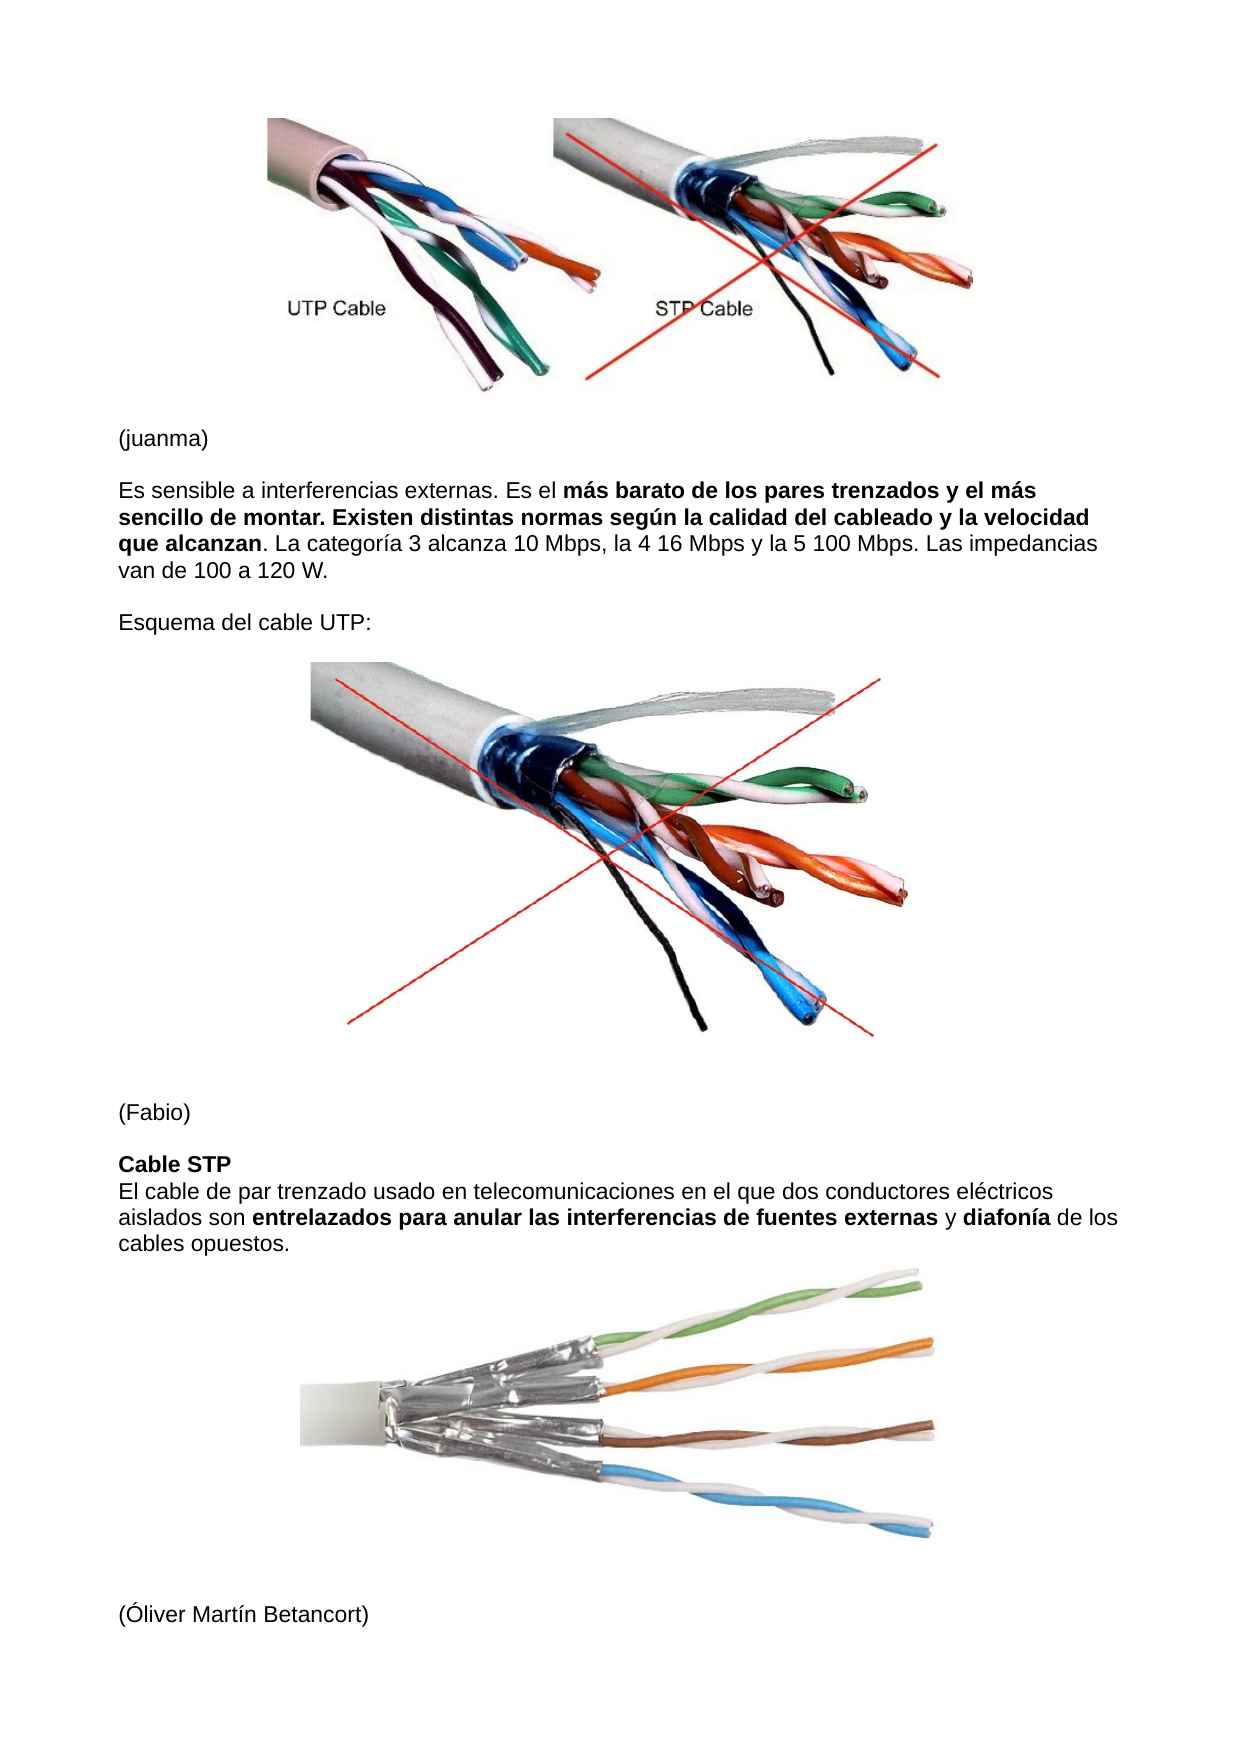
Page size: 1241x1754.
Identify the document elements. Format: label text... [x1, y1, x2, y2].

text (juanma) [118, 425, 1122, 451]
text Cable STP [118, 1151, 1122, 1178]
text (Fabio) [118, 1098, 1122, 1125]
text (Óliver Martín Betancort) [118, 1601, 1122, 1627]
text Es sensible a interferencias externas. Es el más barato de los pares trenzados y el más sencillo de montar. Existen distintas normas según la calidad del cableado y la velocidad que alcanzan. La categoría 3 alcanza 10 Mbps, la 4 16 Mbps y la 5 100 Mbps. Las impedancias van de 100 a 120 W. [118, 477, 1122, 583]
picture [300, 1256, 941, 1549]
picture [310, 662, 930, 1046]
text Esquema del cable UTP: [118, 609, 1122, 636]
text El cable de par trenzado usado en telecomunicaciones en el que dos conductores eléctricos aislados son entrelazados para anular las interferencias de fuentes externas y diafonía de los cables opuestos. [118, 1178, 1122, 1257]
picture [267, 118, 973, 399]
